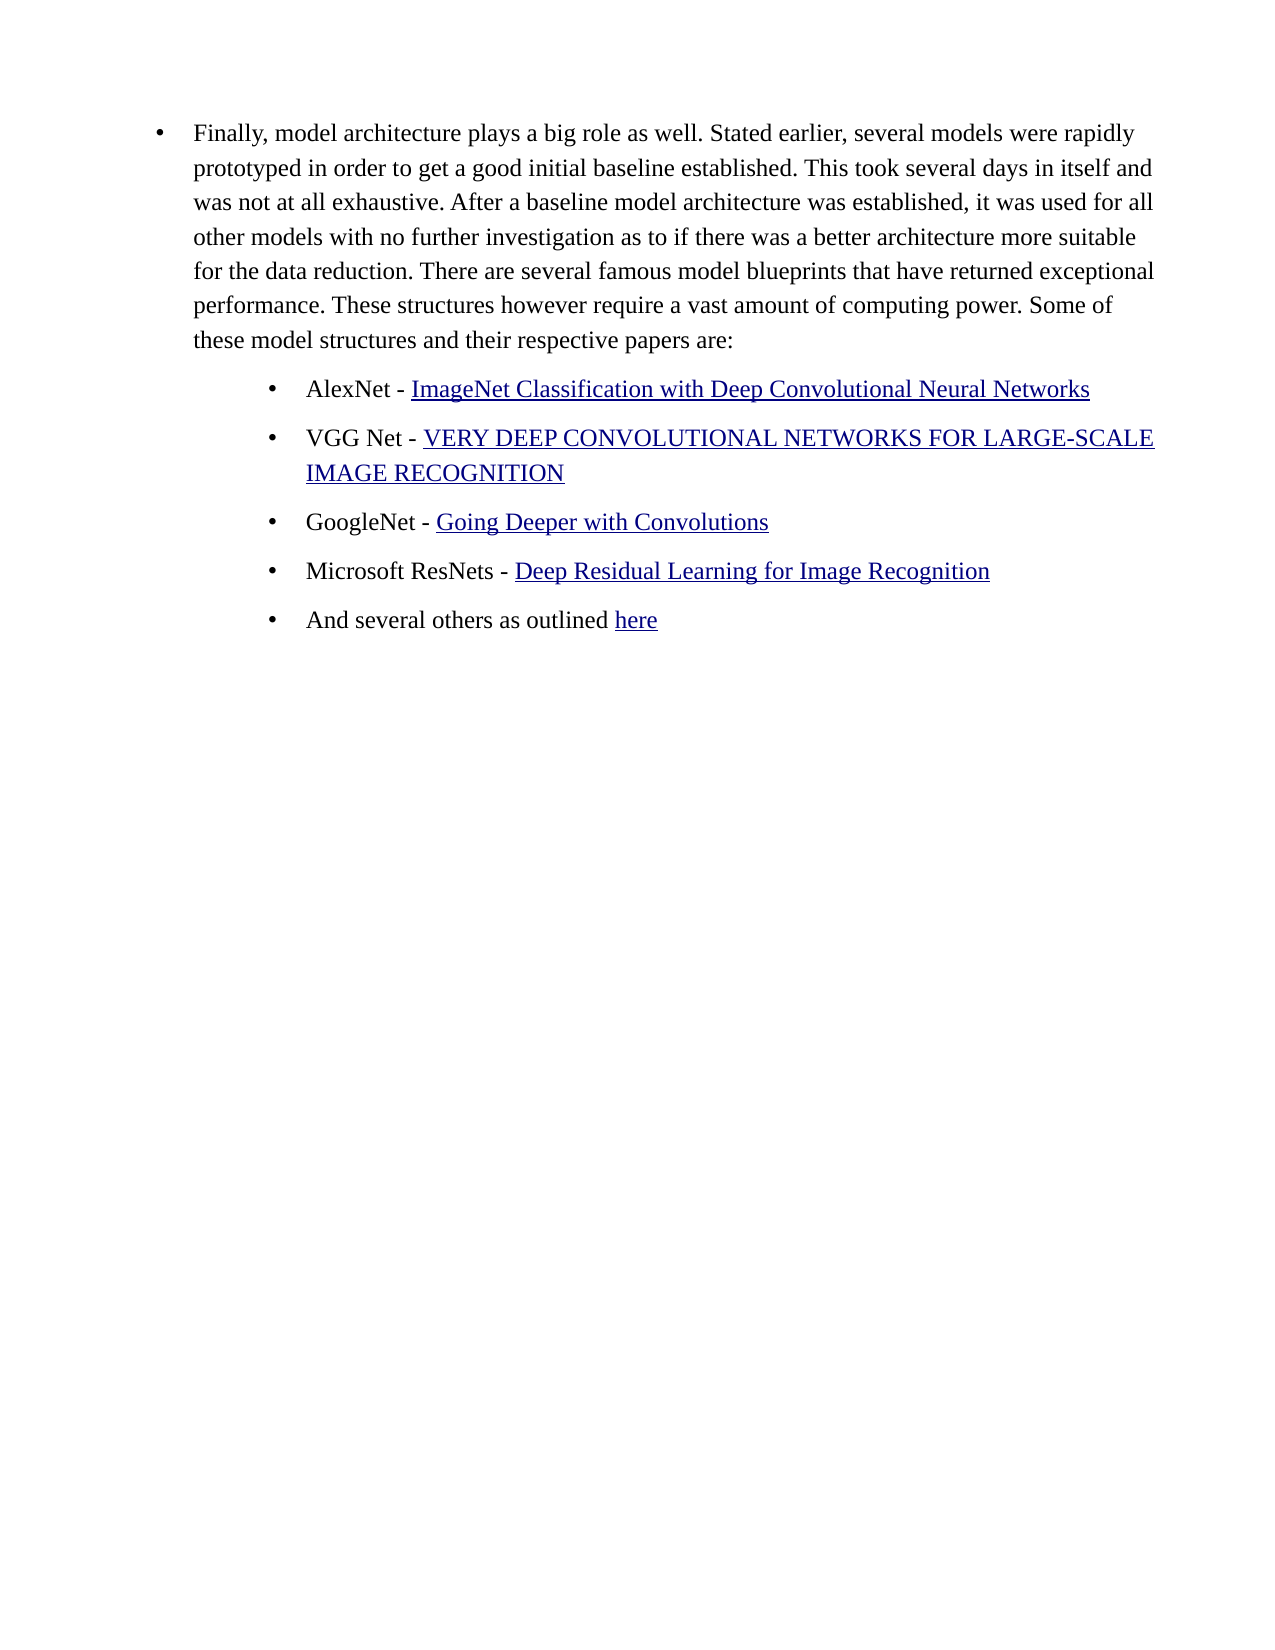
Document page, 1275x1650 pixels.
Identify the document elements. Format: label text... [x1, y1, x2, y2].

list AlexNet - ImageNet Classification with Deep Convolutional Neural Networks [268, 374, 1157, 403]
list VGG Net - VERY DEEP CONVOLUTIONAL NETWORKS FOR LARGE-SCALE IMAGE RECOGNITION [268, 423, 1157, 486]
list Microsoft ResNets - Deep Residual Learning for Image Recognition [268, 556, 1157, 584]
list GoogleNet - Going Deeper with Convolutions [268, 507, 1157, 535]
list And several others as outlined here [268, 605, 1157, 633]
list Finally, model architecture plays a big role as well. Stated earlier, several models were rapidly prototyped in order to get a good initial baseline established. This took several days in itself and was not at all exhaustive. After a baseline model architecture was established, it was used for all other models with no further investigation as to if there was a better architecture more suitable for the data reduction. There are several famous model blueprints that have returned exceptional performance. These structures however require a vast amount of computing power. Some of these model structures and their respective papers are: [156, 118, 1157, 354]
